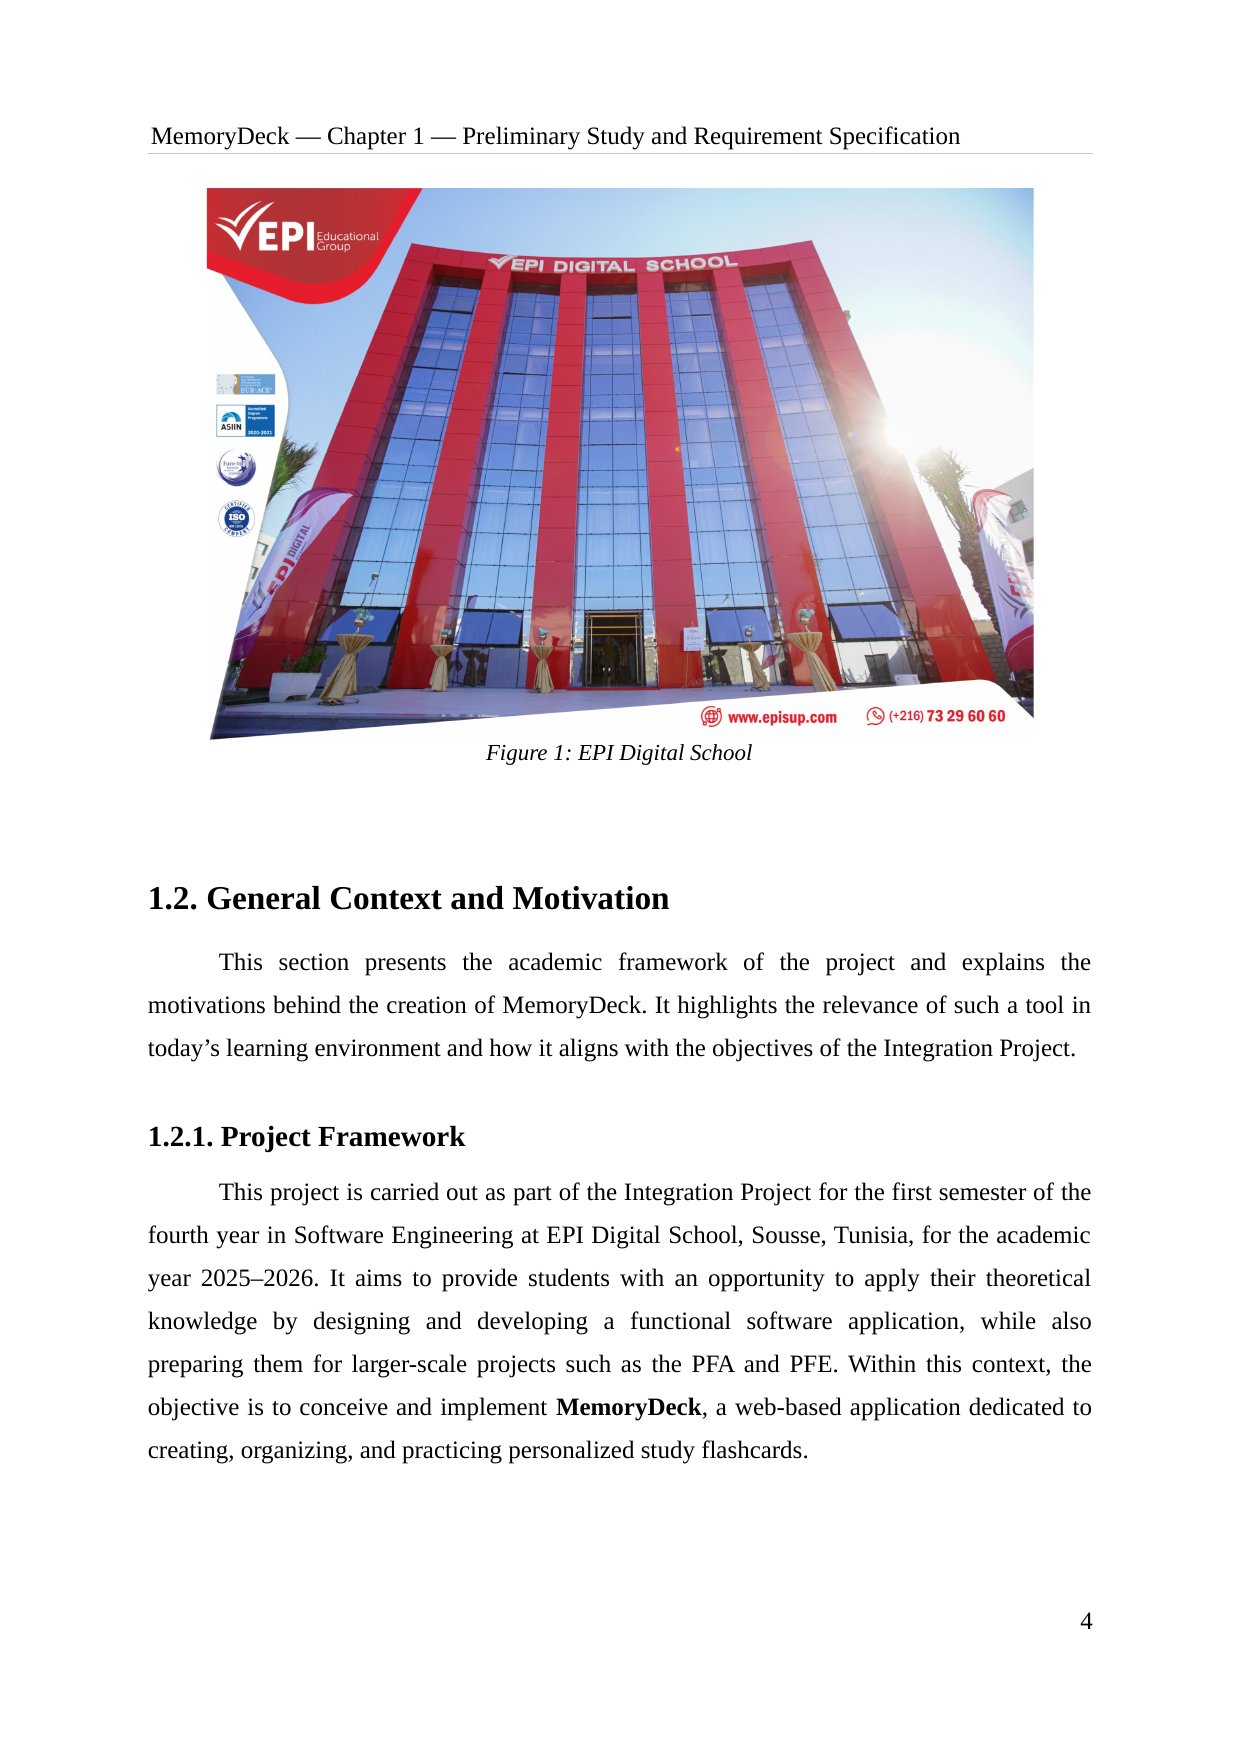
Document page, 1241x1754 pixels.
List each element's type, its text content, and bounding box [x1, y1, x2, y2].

text Figure 1: EPI Digital School [207, 740, 1033, 766]
subtitle 1.2. General Context and Motivation [148, 878, 1093, 917]
text This project is carried out as part of the Integration Project for the first semester of the fourth year in Software Engineering at EPI Digital School, Sousse, Tunisia, for the academic year 2025–2026. It aims to provide students with an opportunity to apply their theoretical knowledge by designing and developing a functional software application, while also preparing them for larger-scale projects such as the PFA and PFE. Within this context, the objective is to conceive and implement MemoryDeck, a web-based application dedicated to creating, organizing, and practicing personalized study flashcards. [148, 1177, 1093, 1464]
subtitle 1.2.1. Project Framework [148, 1119, 1093, 1153]
text This section presents the academic framework of the project and explains the motivations behind the creation of MemoryDeck. It highlights the relevance of such a tool in today’s learning environment and how it aligns with the objectives of the Integration Project. [148, 947, 1093, 1062]
picture [206, 188, 1034, 740]
